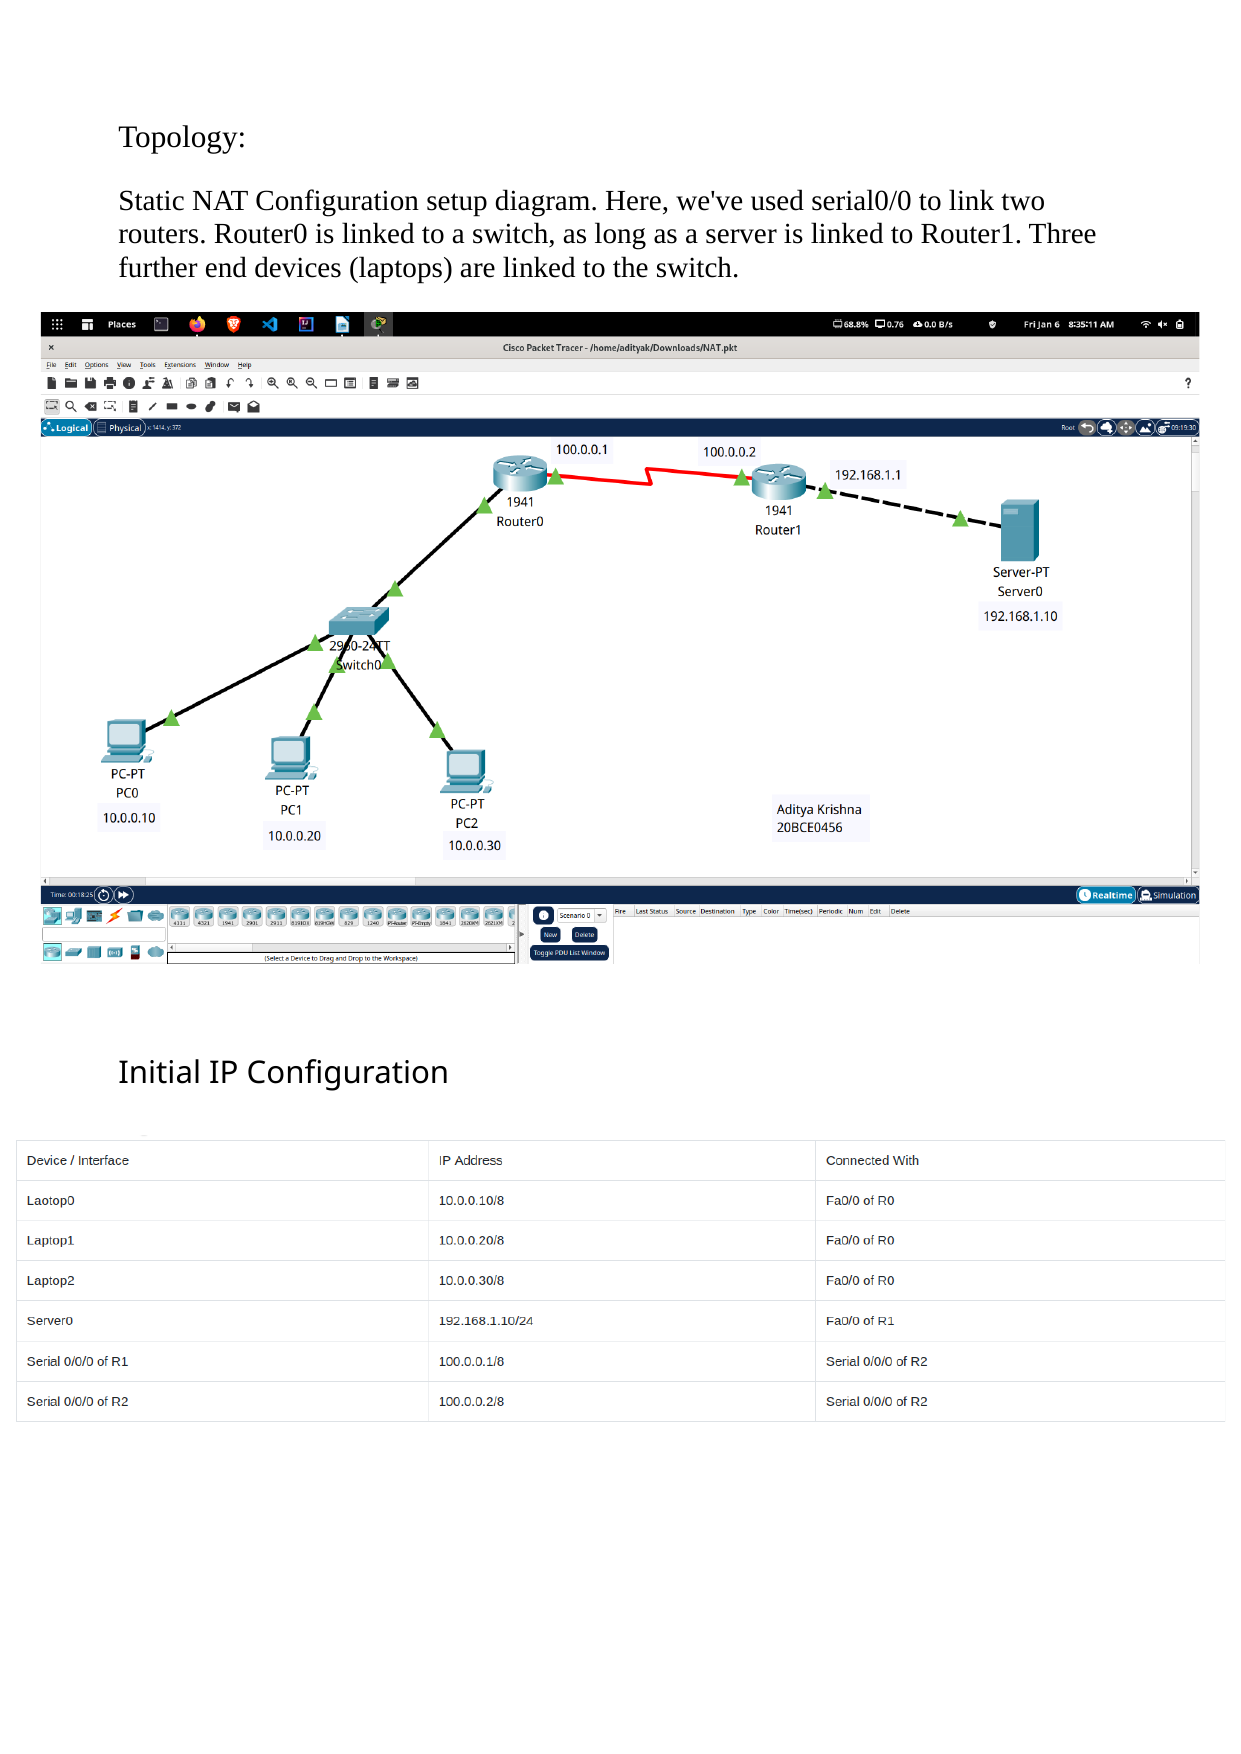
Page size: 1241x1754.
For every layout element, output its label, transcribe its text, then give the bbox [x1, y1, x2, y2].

text Topology: [118, 118, 1122, 154]
text Static NAT Configuration setup diagram. Here, we've used serial0/0 to link two routers. Router0 is linked to a switch, as long as a server is linked to Router1. Three further end devices (laptops) are linked to the switch. [118, 183, 1122, 283]
text Initial IP Configuration [118, 1021, 1122, 1093]
picture [40, 312, 1200, 964]
picture [14, 1135, 1226, 1427]
